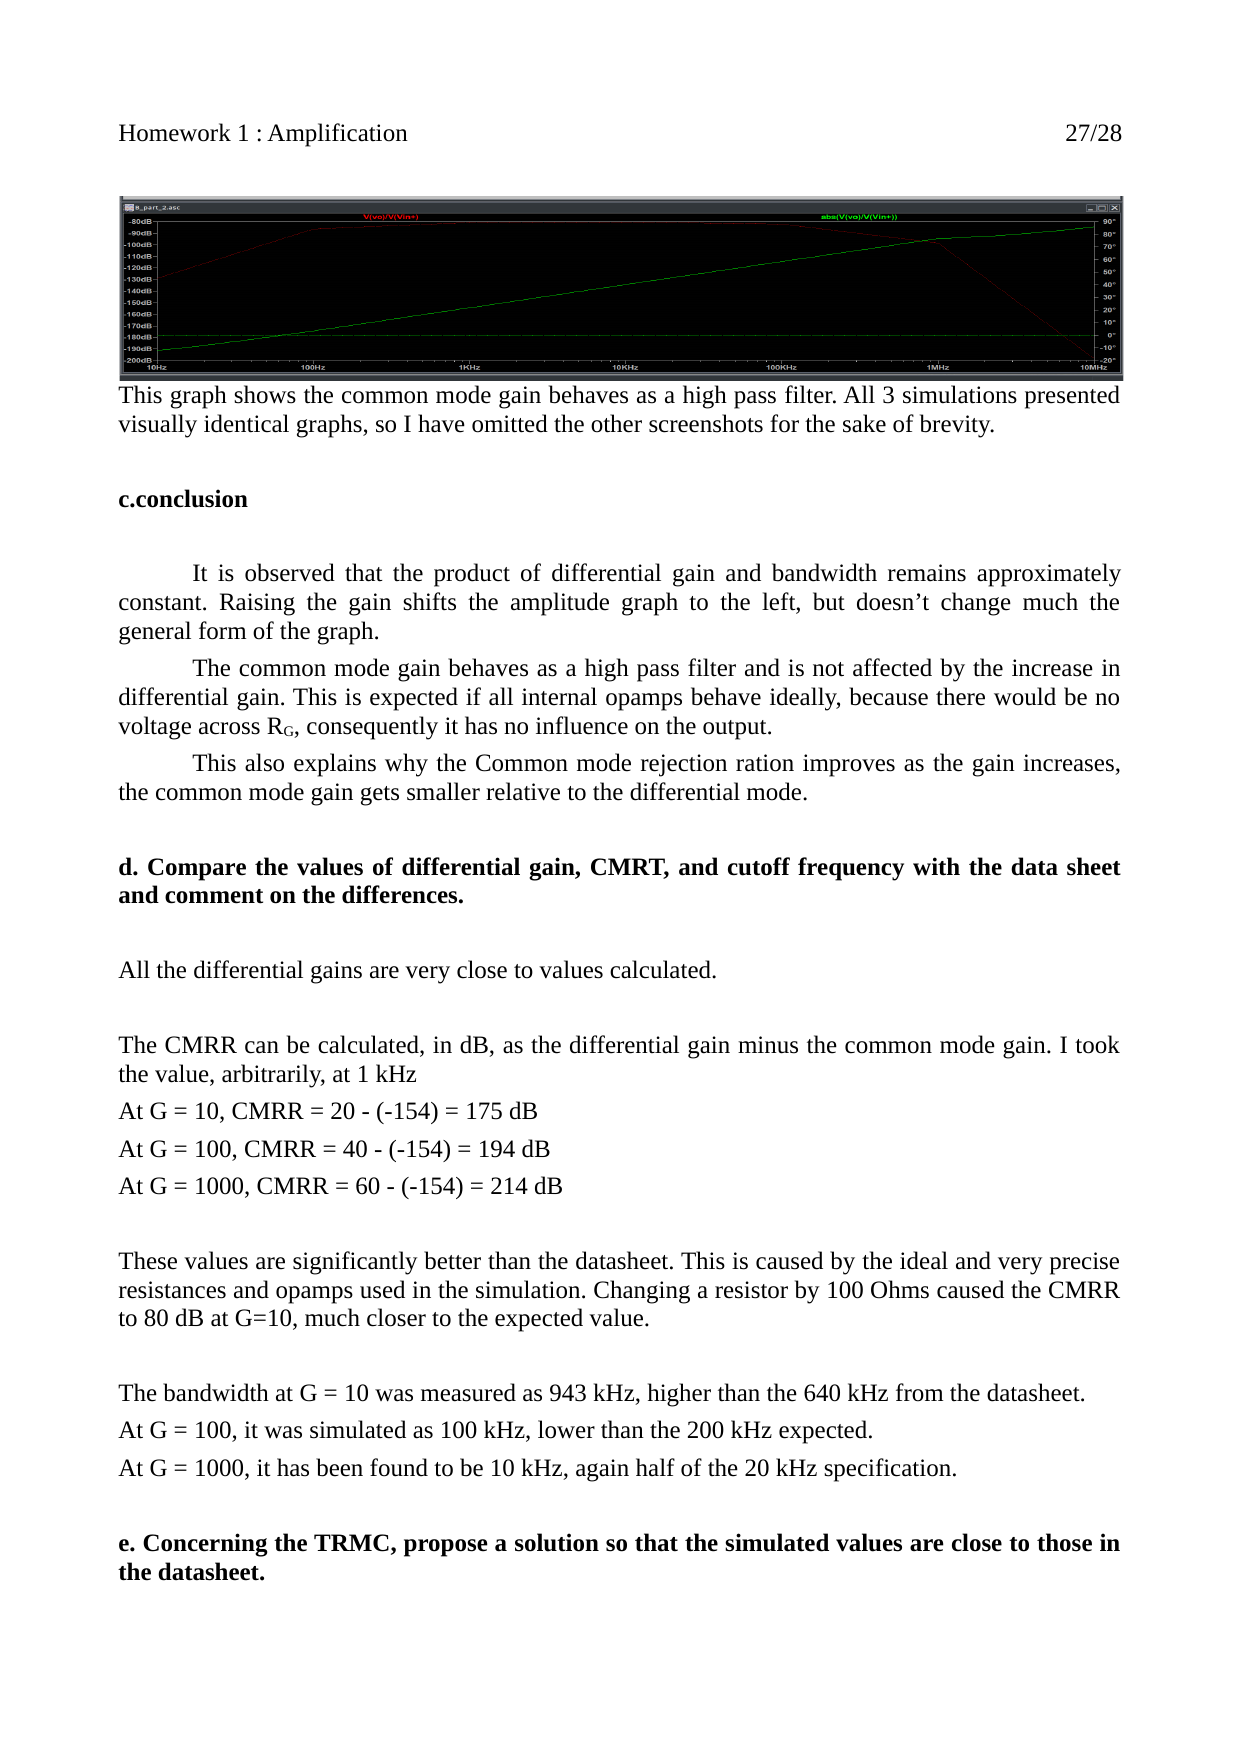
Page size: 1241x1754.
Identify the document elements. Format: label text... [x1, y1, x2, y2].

text At G = 1000, it has been found to be 10 kHz, again half of the 20 kHz specification. [118, 1453, 1122, 1482]
text At G = 100, CMRR = 40 - (-154) = 194 dB [118, 1134, 1122, 1162]
text The CMRR can be calculated, in dB, as the differential gain minus the common mode gain. I took the value, arbitrarily, at 1 kHz [118, 1030, 1122, 1088]
text c.conclusion [118, 484, 1122, 512]
text e. Concerning the TRMC, propose a solution so that the simulated values are close to those in the datasheet. [118, 1528, 1122, 1585]
text At G = 1000, CMRR = 60 - (-154) = 214 dB [118, 1171, 1122, 1200]
text The bandwidth at G = 10 was measured as 943 kHz, higher than the 640 kHz from the datasheet. [118, 1378, 1122, 1407]
text The common mode gain behaves as a high pass filter and is not affected by the increase in differential gain. This is expected if all internal opamps behave ideally, because there would be no voltage across RG, consequently it has no influence on the output. [118, 653, 1122, 740]
text At G = 10, CMRR = 20 - (-154) = 175 dB [118, 1096, 1122, 1125]
picture [119, 285, 1124, 381]
text These values are significantly better than the datasheet. This is caused by the ideal and very precise resistances and opamps used in the simulation. Changing a resistor by 100 Ohms caused the CMRR to 80 dB at G=10, much closer to the expected value. [118, 1246, 1122, 1332]
text It is observed that the product of differential gain and bandwidth remains approximately constant. Raising the gain shifts the amplitude graph to the left, but doesn’t change much the general form of the graph. [118, 558, 1122, 645]
text d. Compare the values of differential gain, CMRT, and cutoff frequency with the data sheet and comment on the differences. [118, 852, 1122, 909]
text This also explains why the Common mode rejection ration improves as the gain increases, the common mode gain gets smaller relative to the differential mode. [118, 748, 1122, 806]
text All the differential gains are very close to values calculated. [118, 955, 1122, 984]
text At G = 100, it was simulated as 100 kHz, lower than the 200 kHz expected. [118, 1416, 1122, 1444]
text This graph shows the common mode gain behaves as a high pass filter. All 3 simulations presented visually identical graphs, so I have omitted the other screenshots for the sake of brevity. [118, 176, 1122, 438]
